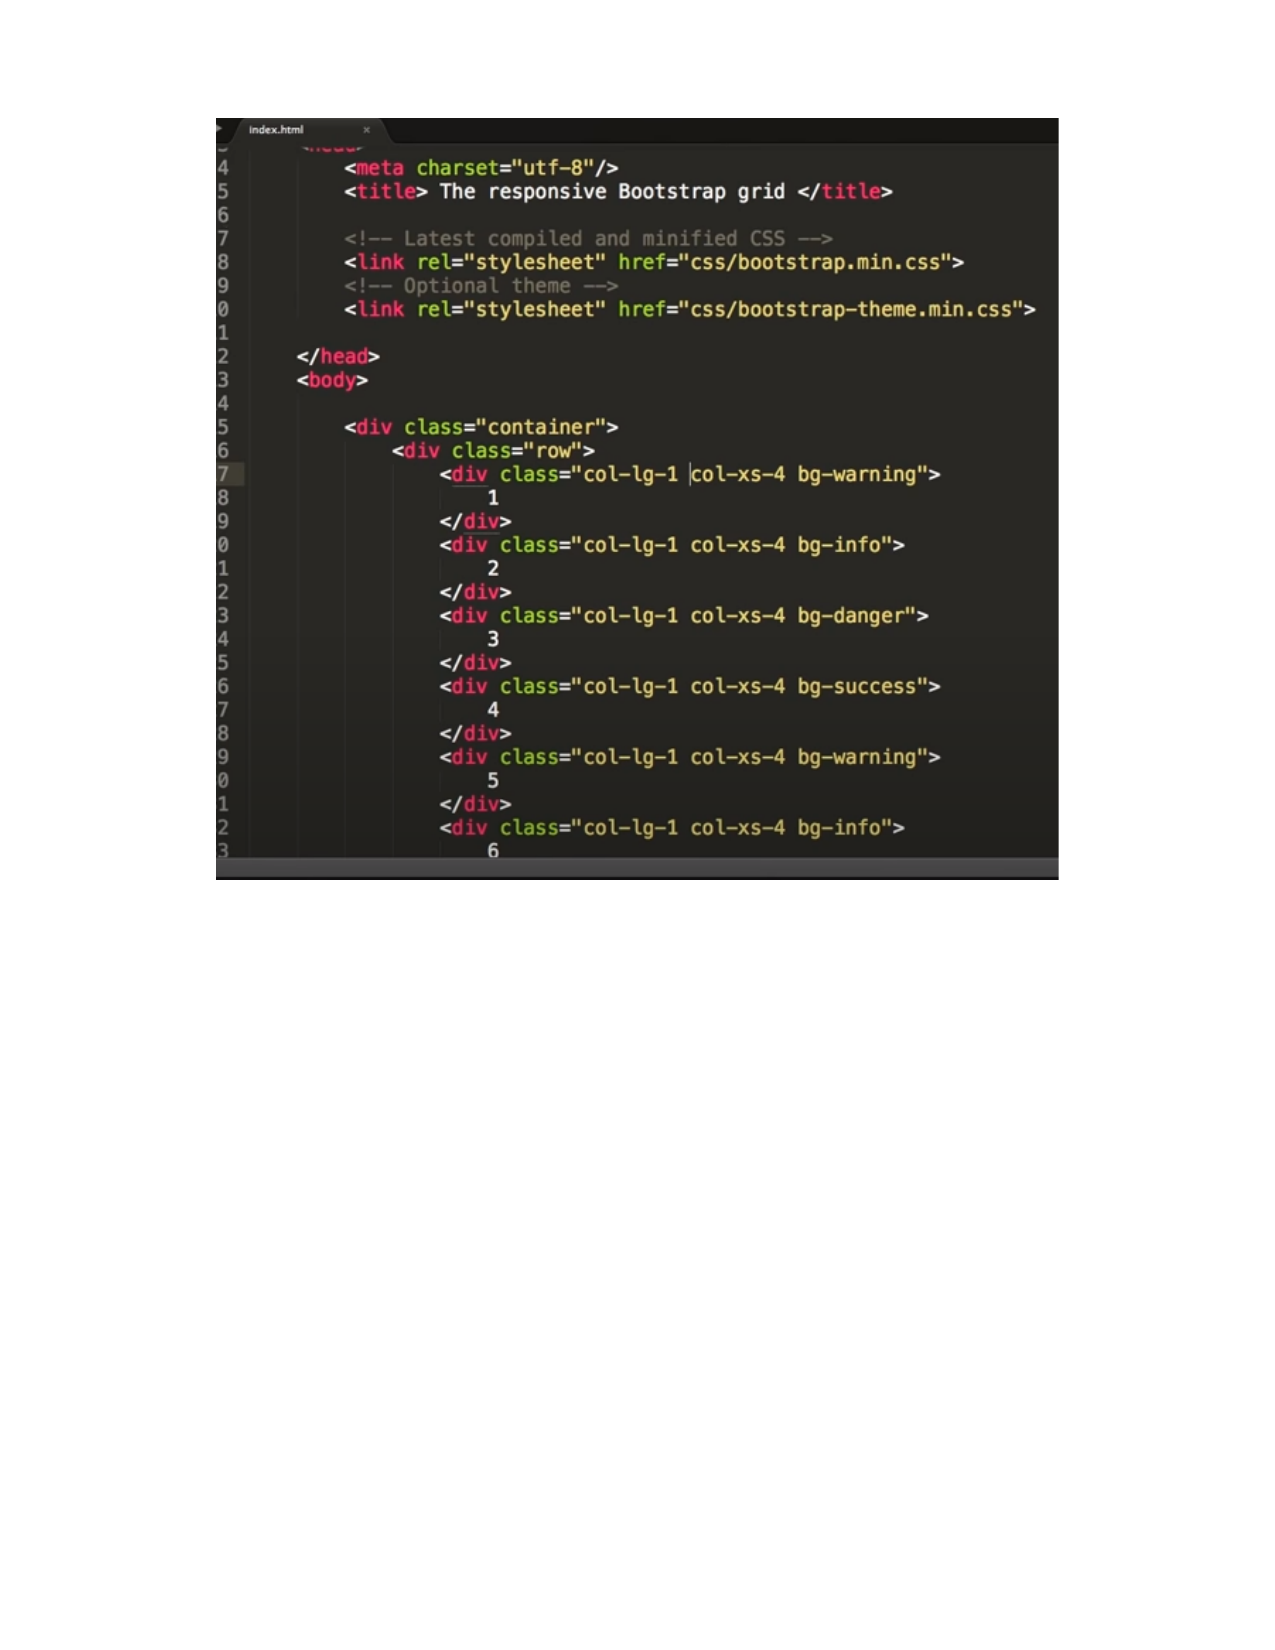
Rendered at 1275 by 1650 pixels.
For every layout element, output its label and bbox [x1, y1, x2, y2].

picture [216, 118, 1059, 880]
